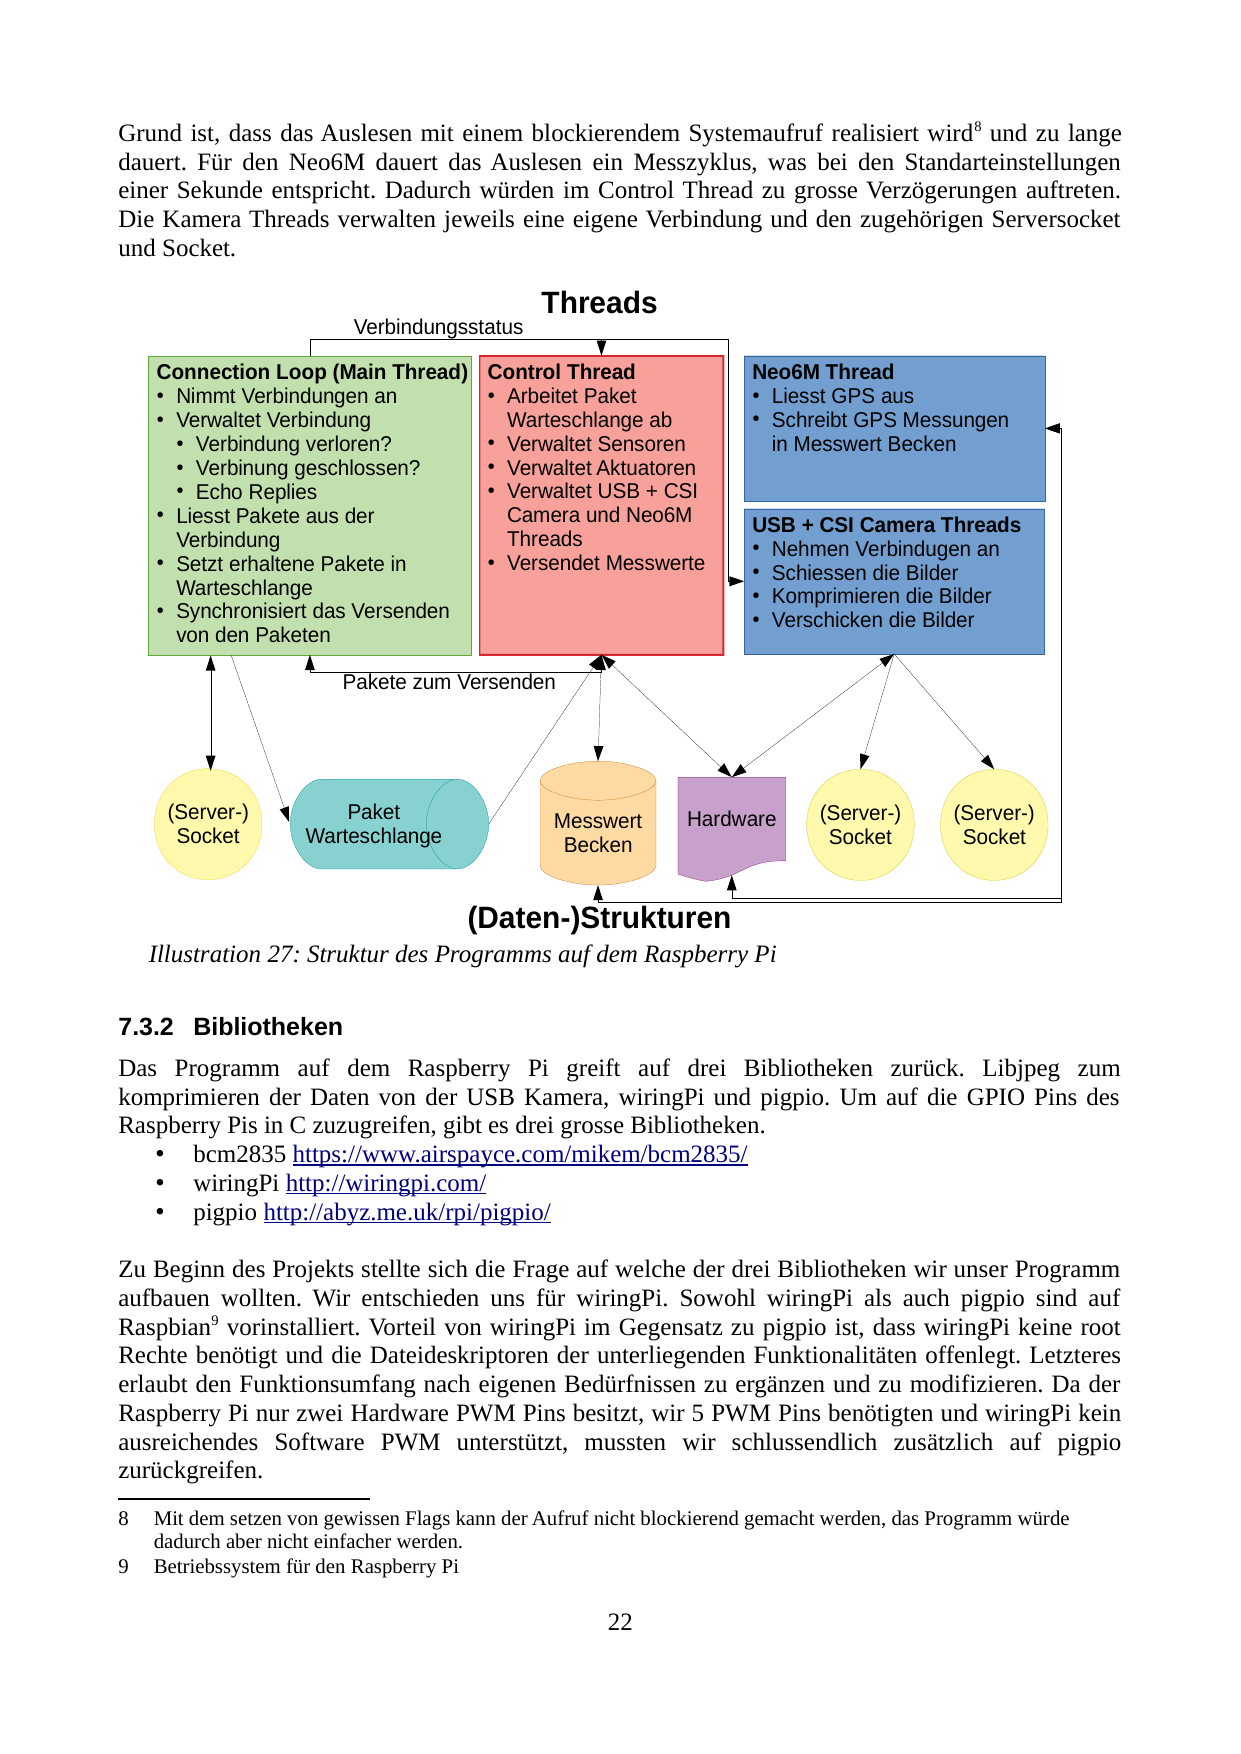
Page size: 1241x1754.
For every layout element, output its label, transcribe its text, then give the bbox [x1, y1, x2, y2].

subtitle Bibliotheken [118, 1012, 1122, 1040]
text Zu Beginn des Projekts stellte sich die Frage auf welche der drei Bibliotheken wir unser Programm aufbauen wollten. Wir entschieden uns für wiringPi. Sowohl wiringPi als auch pigpio sind auf Raspbian vorinstalliert. Vorteil von wiringPi im Gegensatz zu pigpio ist, dass wiringPi keine root Rechte benötigt und die Dateideskriptoren der unterliegenden Funktionalitäten offenlegt. Letzteres erlaubt den Funktionsumfang nach eigenen Bedürfnissen zu ergänzen und zu modifizieren. Da der Raspberry Pi nur zwei Hardware PWM Pins besitzt, wir 5 PWM Pins benötigten und wiringPi kein ausreichendes Software PWM unterstützt, mussten wir schlussendlich zusätzlich auf pigpio zurückgreifen. [118, 1254, 1122, 1484]
list pigpio http://abyz.me.uk/rpi/pigpio/ [156, 1197, 1122, 1225]
text Das Programm auf dem Raspberry Pi greift auf drei Bibliotheken zurück. Libjpeg zum komprimieren der Daten von der USB Kamera, wiringPi und pigpio. Um auf die GPIO Pins des Raspberry Pis in C zuzugreifen, gibt es drei grosse Bibliotheken. [118, 1053, 1122, 1139]
text Grund ist, dass das Auslesen mit einem blockierendem Systemaufruf realisiert wird und zu lange dauert. Für den Neo6M dauert das Auslesen ein Messzyklus, was bei den Standarteinstellungen einer Sekunde entspricht. Dadurch würden im Control Thread zu grosse Verzögerungen auftreten. Die Kamera Threads verwalten jeweils eine eigene Verbindung und den zugehörigen Serversocket und Socket. [118, 118, 1122, 262]
text Illustration 27: Struktur des Programms auf dem Raspberry Pi [148, 293, 1092, 968]
list bcm2835 https://www.airspayce.com/mikem/bcm2835/ [156, 1139, 1122, 1168]
list wiringPi http://wiringpi.com/ [156, 1168, 1122, 1197]
text Betriebssystem für den Raspberry Pi [118, 1553, 1122, 1578]
text Mit dem setzen von gewissen Flags kann der Aufruf nicht blockierend gemacht werden, das Programm würde dadurch aber nicht einfacher werden. [118, 1505, 1122, 1553]
